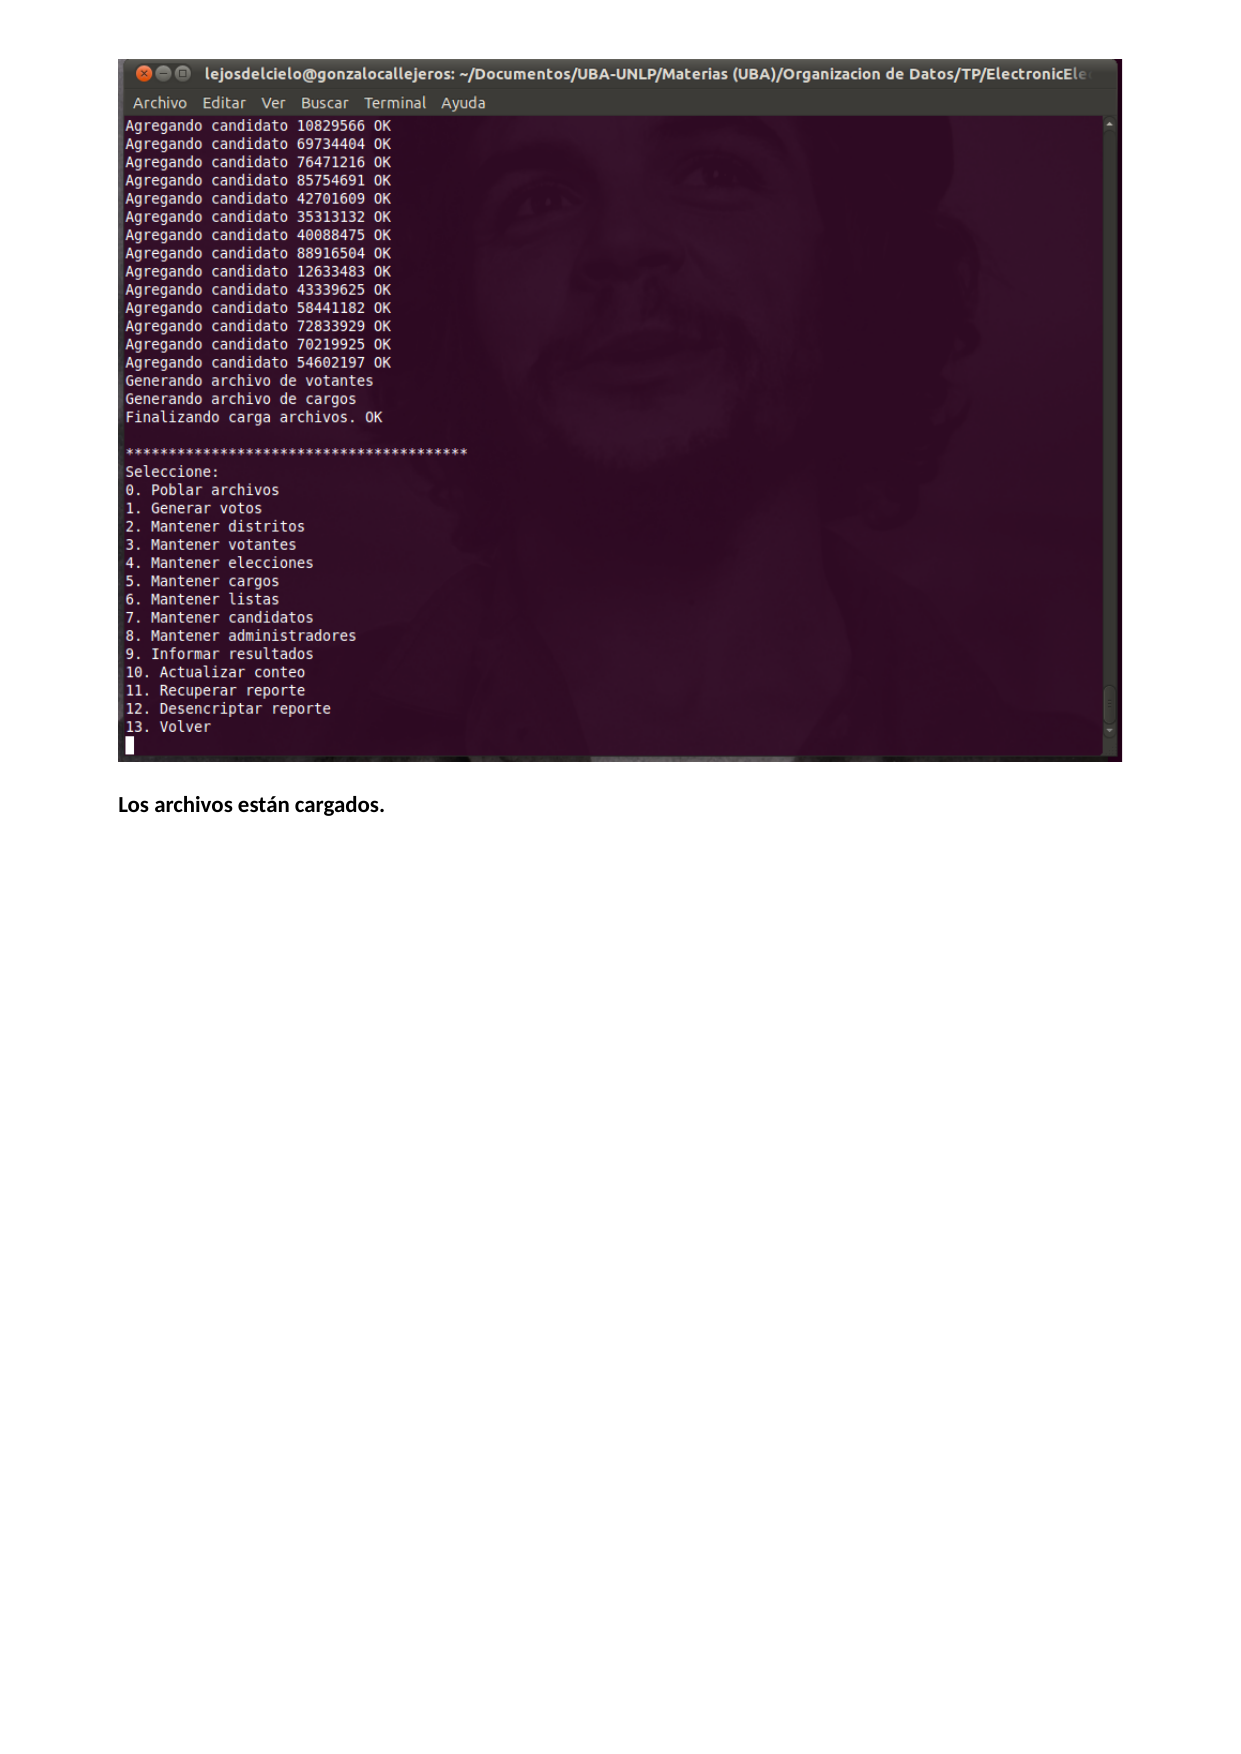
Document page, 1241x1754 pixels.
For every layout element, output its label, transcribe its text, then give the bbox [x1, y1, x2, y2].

picture [118, 59, 1123, 762]
text Los archivos están cargados. [118, 790, 1122, 818]
